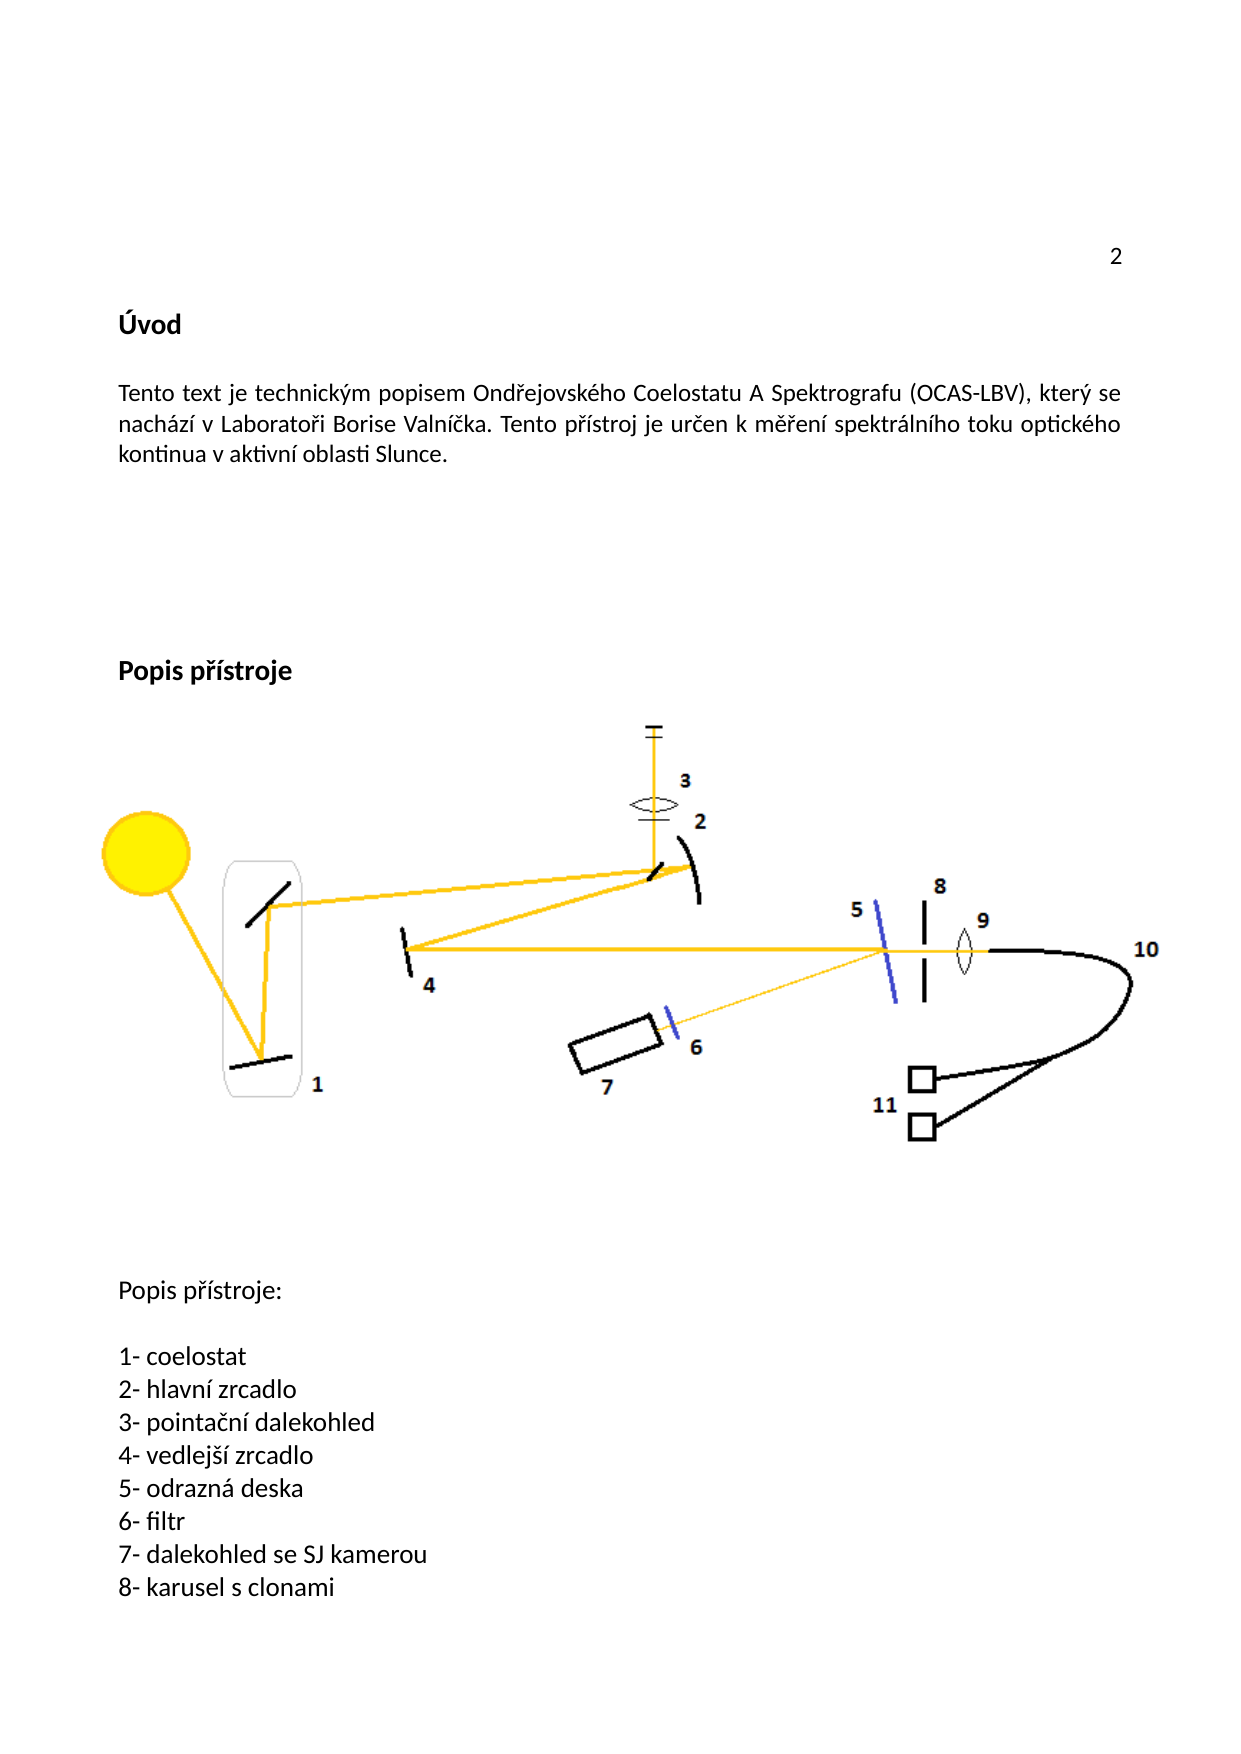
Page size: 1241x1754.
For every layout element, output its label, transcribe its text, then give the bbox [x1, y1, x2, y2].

text 2- hlavní zrcadlo [118, 1372, 1122, 1405]
text Tento text je technickým popisem Ondřejovského Coelostatu A Spektrografu (OCAS-LBV), který se nachází v Laboratoři Borise Valníčka. Tento přístroj je určen k měření spektrálního toku optického kontinua v aktivní oblasti Slunce. [118, 378, 1122, 469]
picture [71, 690, 1180, 1227]
text 7- dalekohled se SJ kamerou [118, 1537, 1122, 1570]
text 1- coelostat [118, 1339, 1122, 1372]
text 3- pointační dalekohled [118, 1405, 1122, 1438]
text 5- odrazná deska [118, 1471, 1122, 1504]
text Úvod [118, 306, 1122, 342]
text 2 [118, 240, 1122, 271]
text Popis přístroje: [118, 1273, 1122, 1306]
text 8- karusel s clonami [118, 1570, 1122, 1603]
text Popis přístroje [118, 652, 1122, 688]
text 4- vedlejší zrcadlo [118, 1438, 1122, 1471]
text 6- filtr [118, 1504, 1122, 1537]
